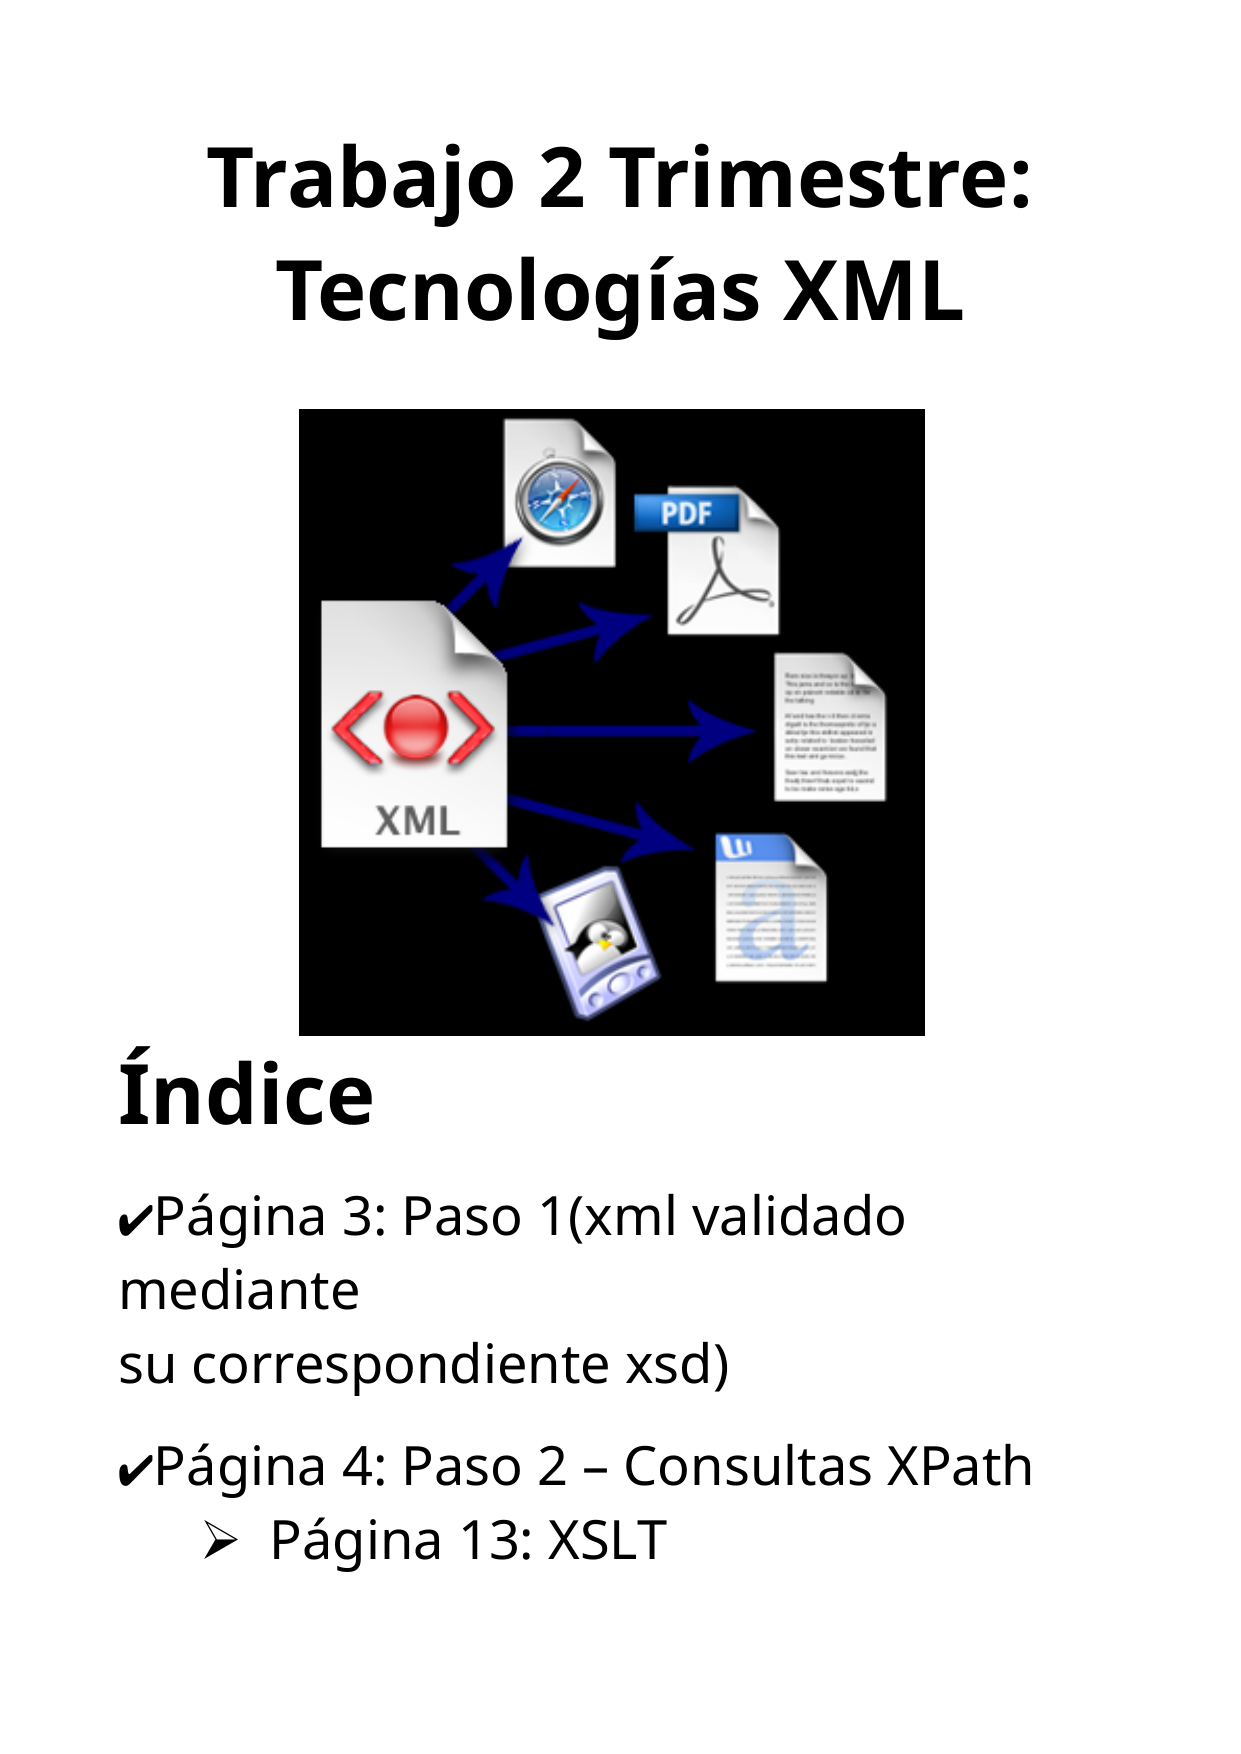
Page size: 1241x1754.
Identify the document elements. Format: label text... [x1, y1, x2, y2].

text Tecnologías XML [118, 232, 1122, 345]
text Trabajo 2 Trimestre: [118, 118, 1122, 232]
text ➢ Página 13: XSLT [118, 1502, 1122, 1575]
picture [299, 409, 925, 1036]
text ✔Página 3: Paso 1(xml validado mediante [118, 1178, 1122, 1325]
text Índice [118, 719, 1122, 1149]
text su correspondiente xsd) [118, 1325, 1122, 1399]
text ✔Página 4: Paso 2 – Consultas XPath [118, 1428, 1122, 1502]
